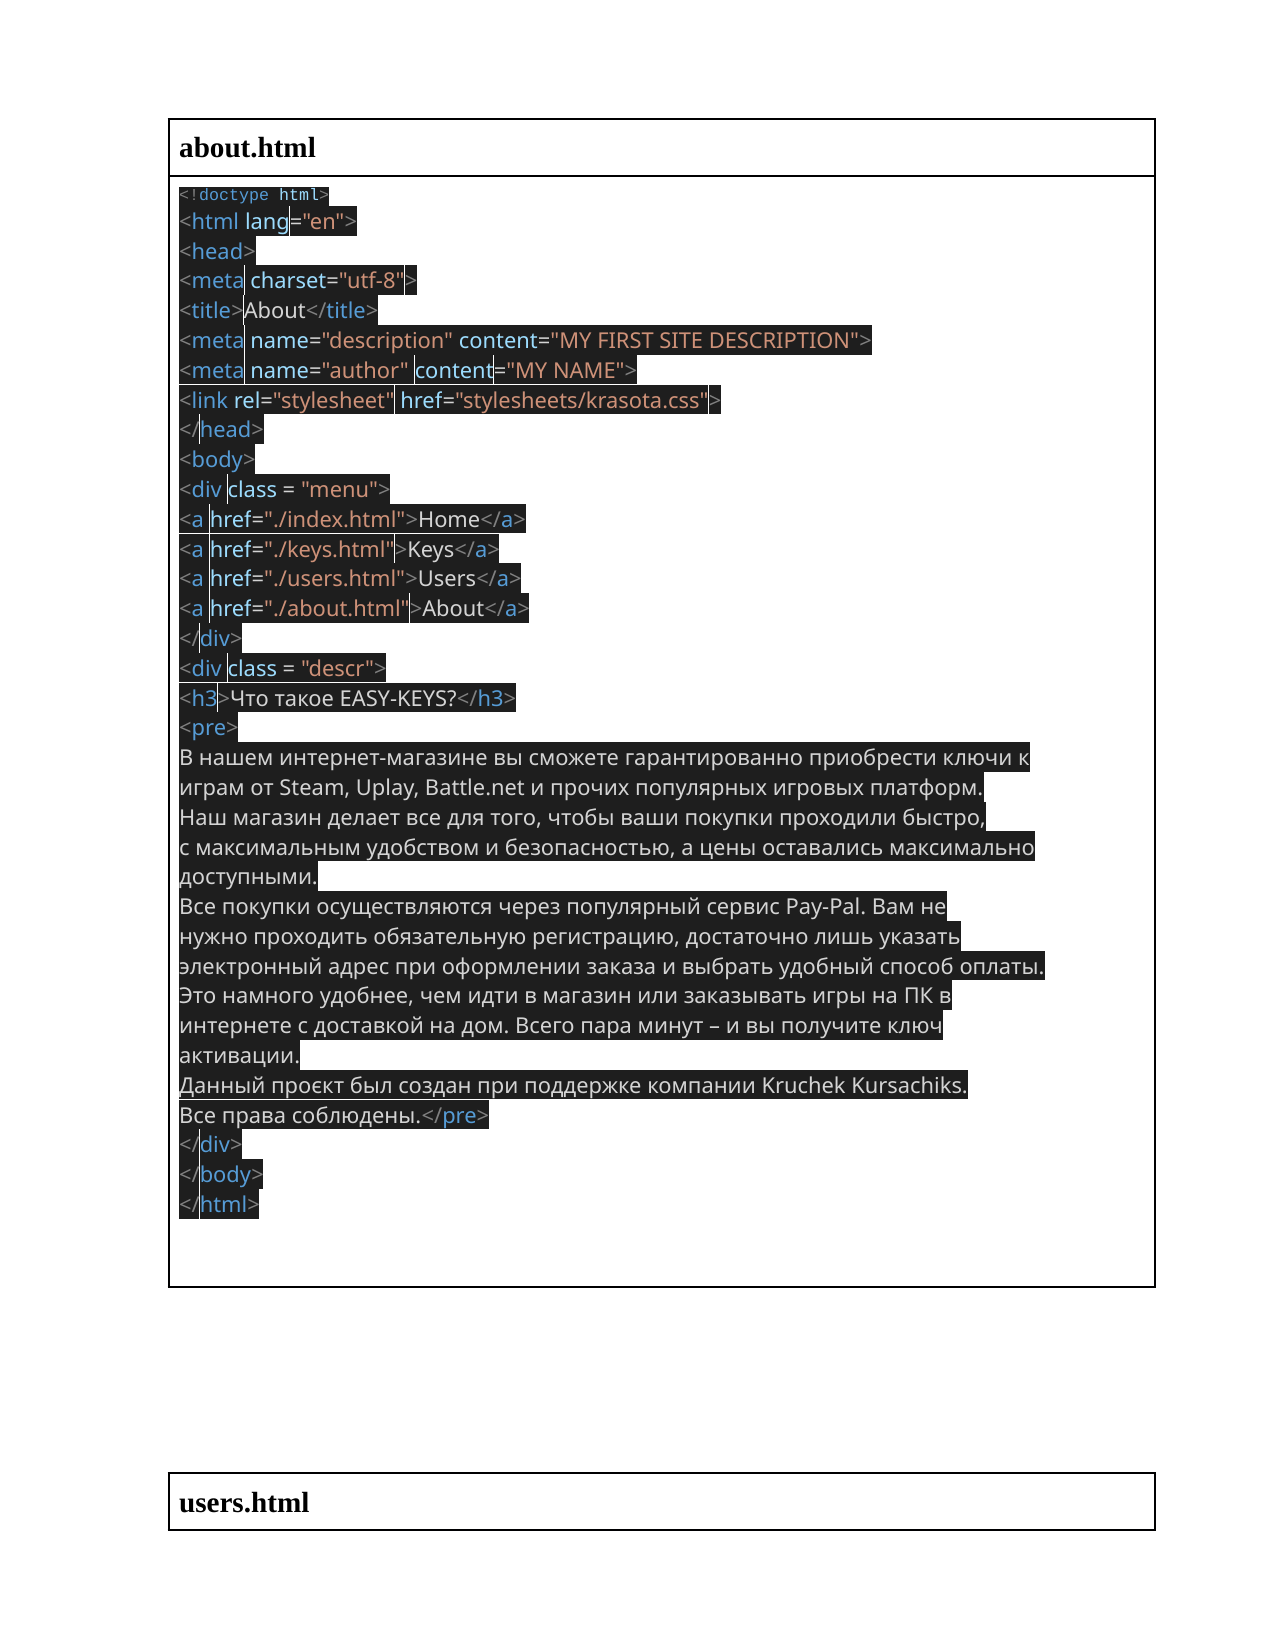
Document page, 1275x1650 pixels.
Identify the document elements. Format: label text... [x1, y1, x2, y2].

table_header users.html [170, 1474, 1154, 1529]
table_header about.html [170, 120, 1154, 174]
table_cell <!doctype html> <html lang="en"> <head> <meta charset="utf-8"> <title>About</title> <meta name="description" content="MY FIRST SITE DESCRIPTION"> <meta name="author" content="MY NAME"> <link rel="stylesheet" href="stylesheets/krasota.css"> </head> <body> <div class = "menu"> <a href="./index.html">Home</a> <a href="./keys.html">Keys</a> <a href="./users.html">Users</a> <a href="./about.html">About</a> </div> <div class = "descr"> <h3>Что такое EASY-KEYS?</h3> <pre> В нашем интернет-магазине вы сможете гарантированно приобрести ключи к играм от Steam, Uplay, Battle.net и прочих популярных игровых платформ. Наш магазин делает все для того, чтобы ваши покупки проходили быстро, с максимальным удобством и безопасностью, а цены оставались максимально доступными. Все покупки осуществляются через популярный сервис Pay-Pal. Вам не нужно проходить обязательную регистрацию, достаточно лишь указать электронный адрес при оформлении заказа и выбрать удобный способ оплаты. Это намного удобнее, чем идти в магазин или заказывать игры на ПК в интернете с доставкой на дом. Всего пара минут – и вы получите ключ активации. Данный проєкт был создан при поддержке компании Kruchek Kursachiks. Все права соблюдены.</pre> </div> </body> </html> [170, 177, 1154, 1286]
